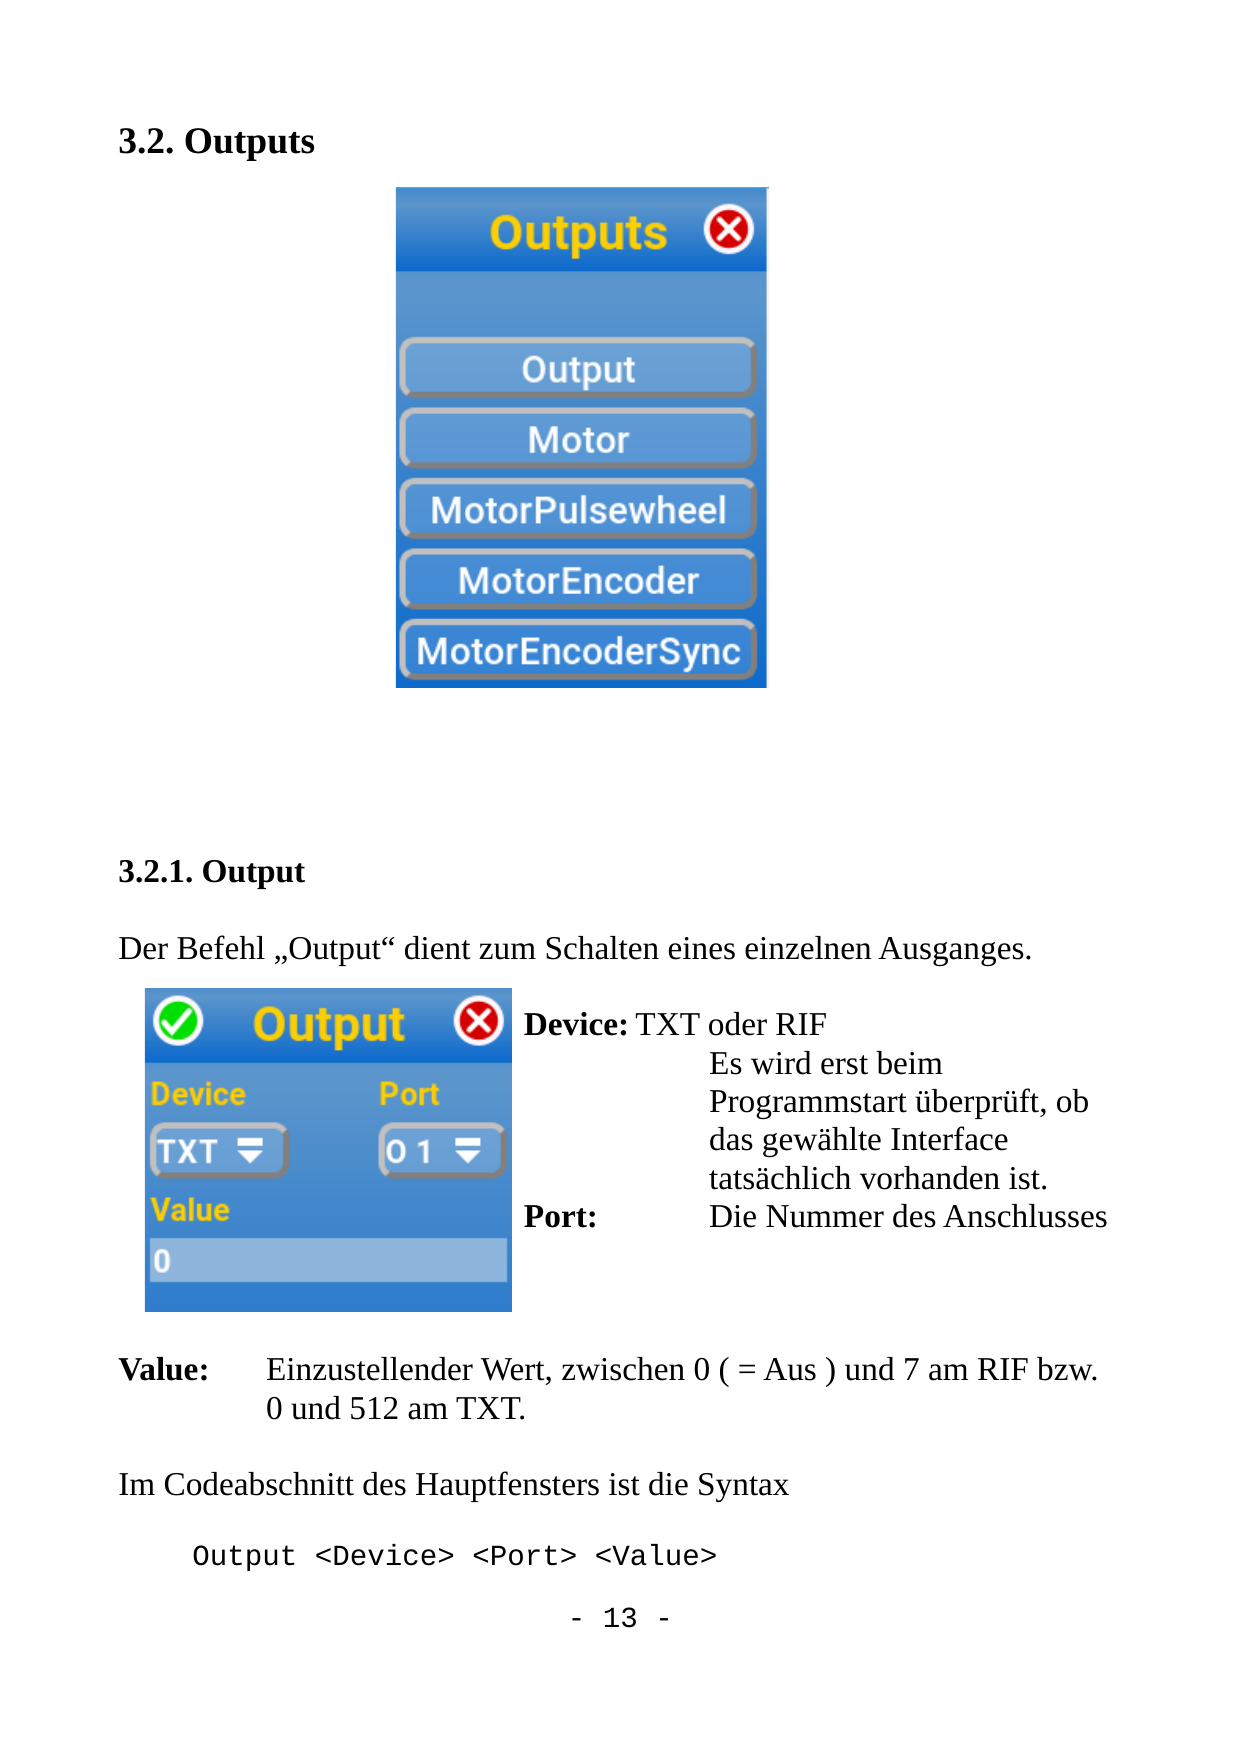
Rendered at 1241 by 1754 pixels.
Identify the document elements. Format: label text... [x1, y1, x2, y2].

text [118, 1196, 144, 1234]
text Port: Die Nummer des Anschlusses [512, 1196, 1122, 1234]
text Device: TXT oder RIF [512, 1004, 1122, 1043]
text [118, 1004, 144, 1043]
text 3.2.1. Output [118, 851, 1122, 889]
text [118, 1043, 144, 1196]
text Value: Einzustellender Wert, zwischen 0 ( = Aus ) und 7 am RIF bzw. 0 und 512 am TXT. [118, 1349, 1122, 1426]
text Im Codeabschnitt des Hauptfensters ist die Syntax [118, 1464, 1122, 1503]
picture [144, 988, 512, 1312]
text 3.2. Outputs [118, 118, 1122, 161]
text Output <Device> <Port> <Value> [118, 1541, 1122, 1574]
text Es wird erst beim Programmstart überprüft, ob das gewählte Interface tatsächlich vorhanden ist. [512, 1043, 1122, 1196]
picture [395, 187, 770, 688]
text Der Befehl „Output“ dient zum Schalten eines einzelnen Ausganges. [118, 928, 1122, 966]
